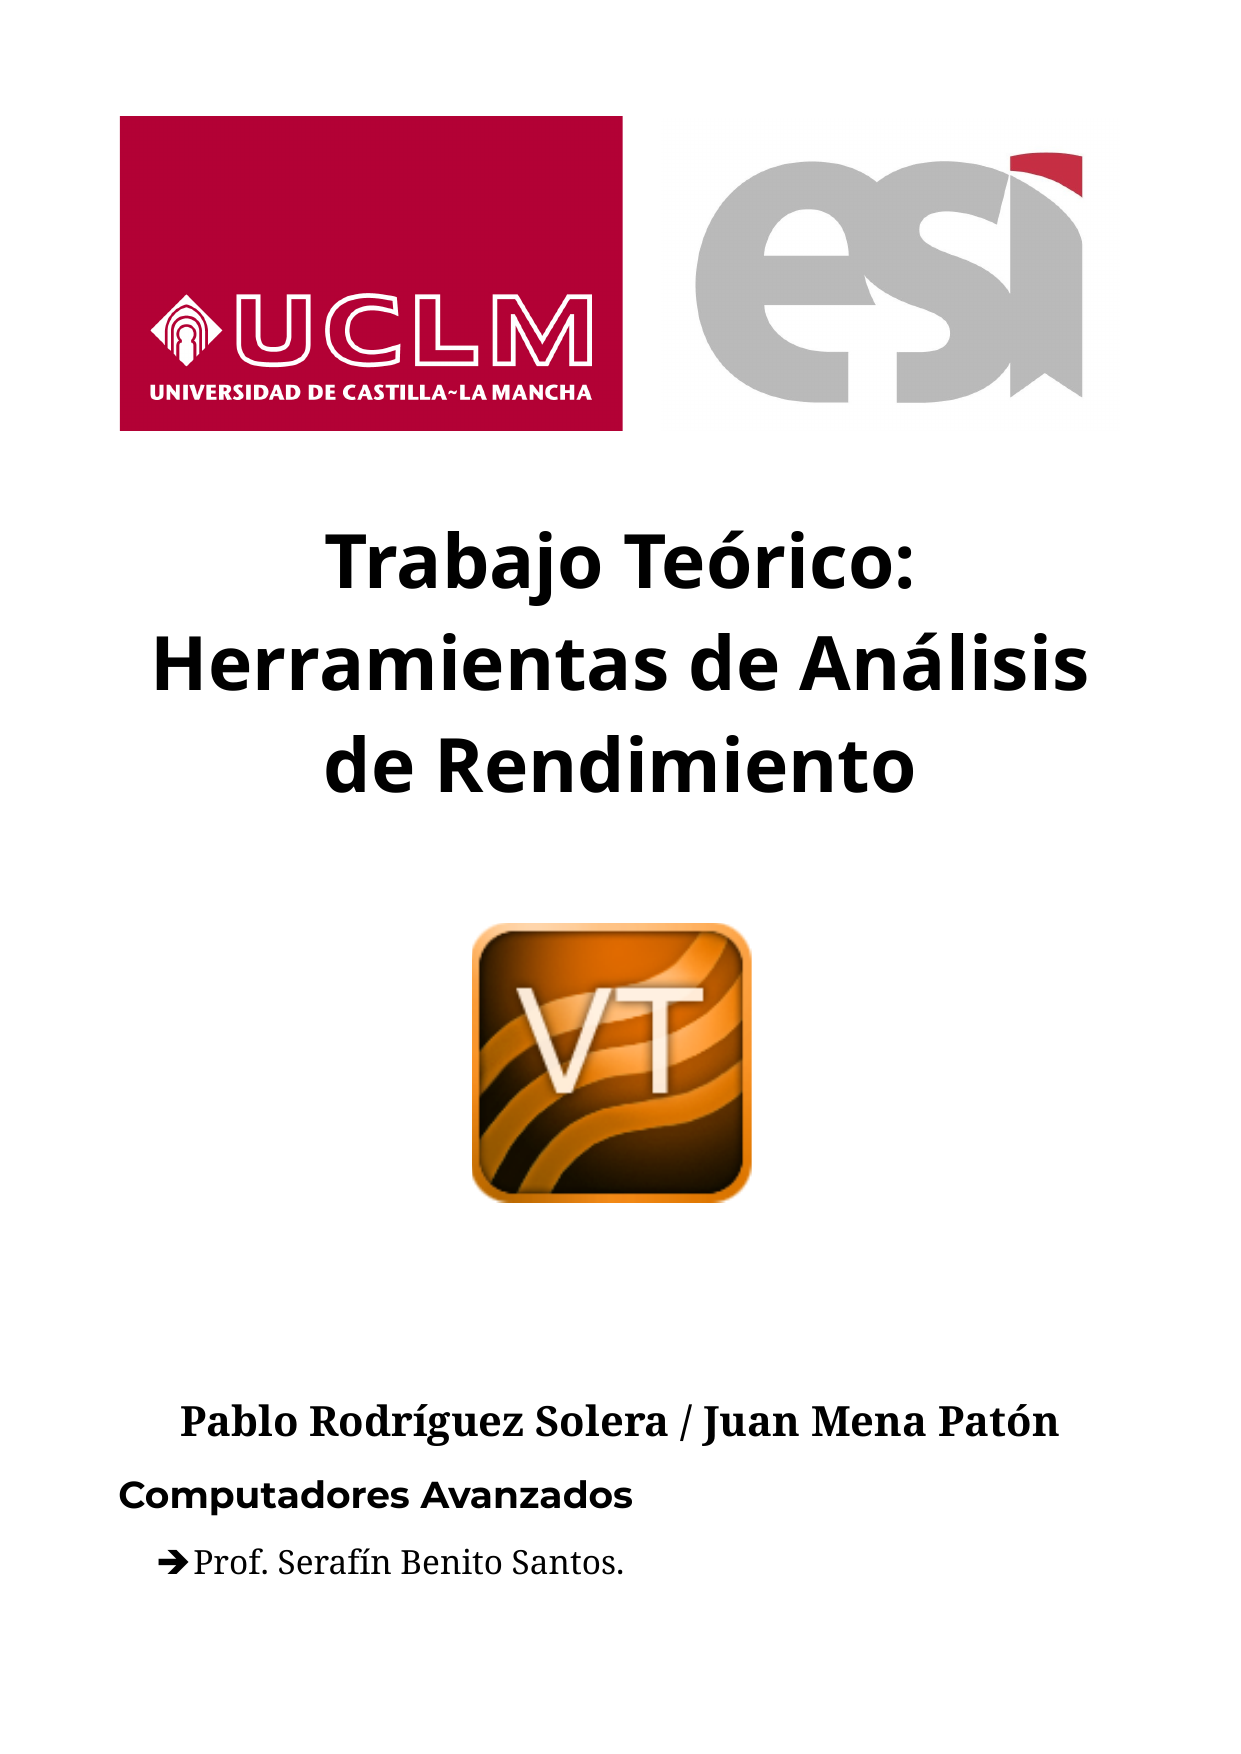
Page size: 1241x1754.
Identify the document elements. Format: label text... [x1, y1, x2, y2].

text Computadores Avanzados [118, 1472, 1122, 1517]
picture [660, 118, 1121, 431]
picture [472, 923, 752, 1203]
title Trabajo Teórico: Herramientas de Análisis de Rendimiento [118, 508, 1122, 814]
text Pablo Rodríguez Solera / Juan Mena Patón [118, 1392, 1122, 1449]
picture [119, 116, 623, 431]
list Prof. Serafín Benito Santos. [156, 1539, 1122, 1584]
